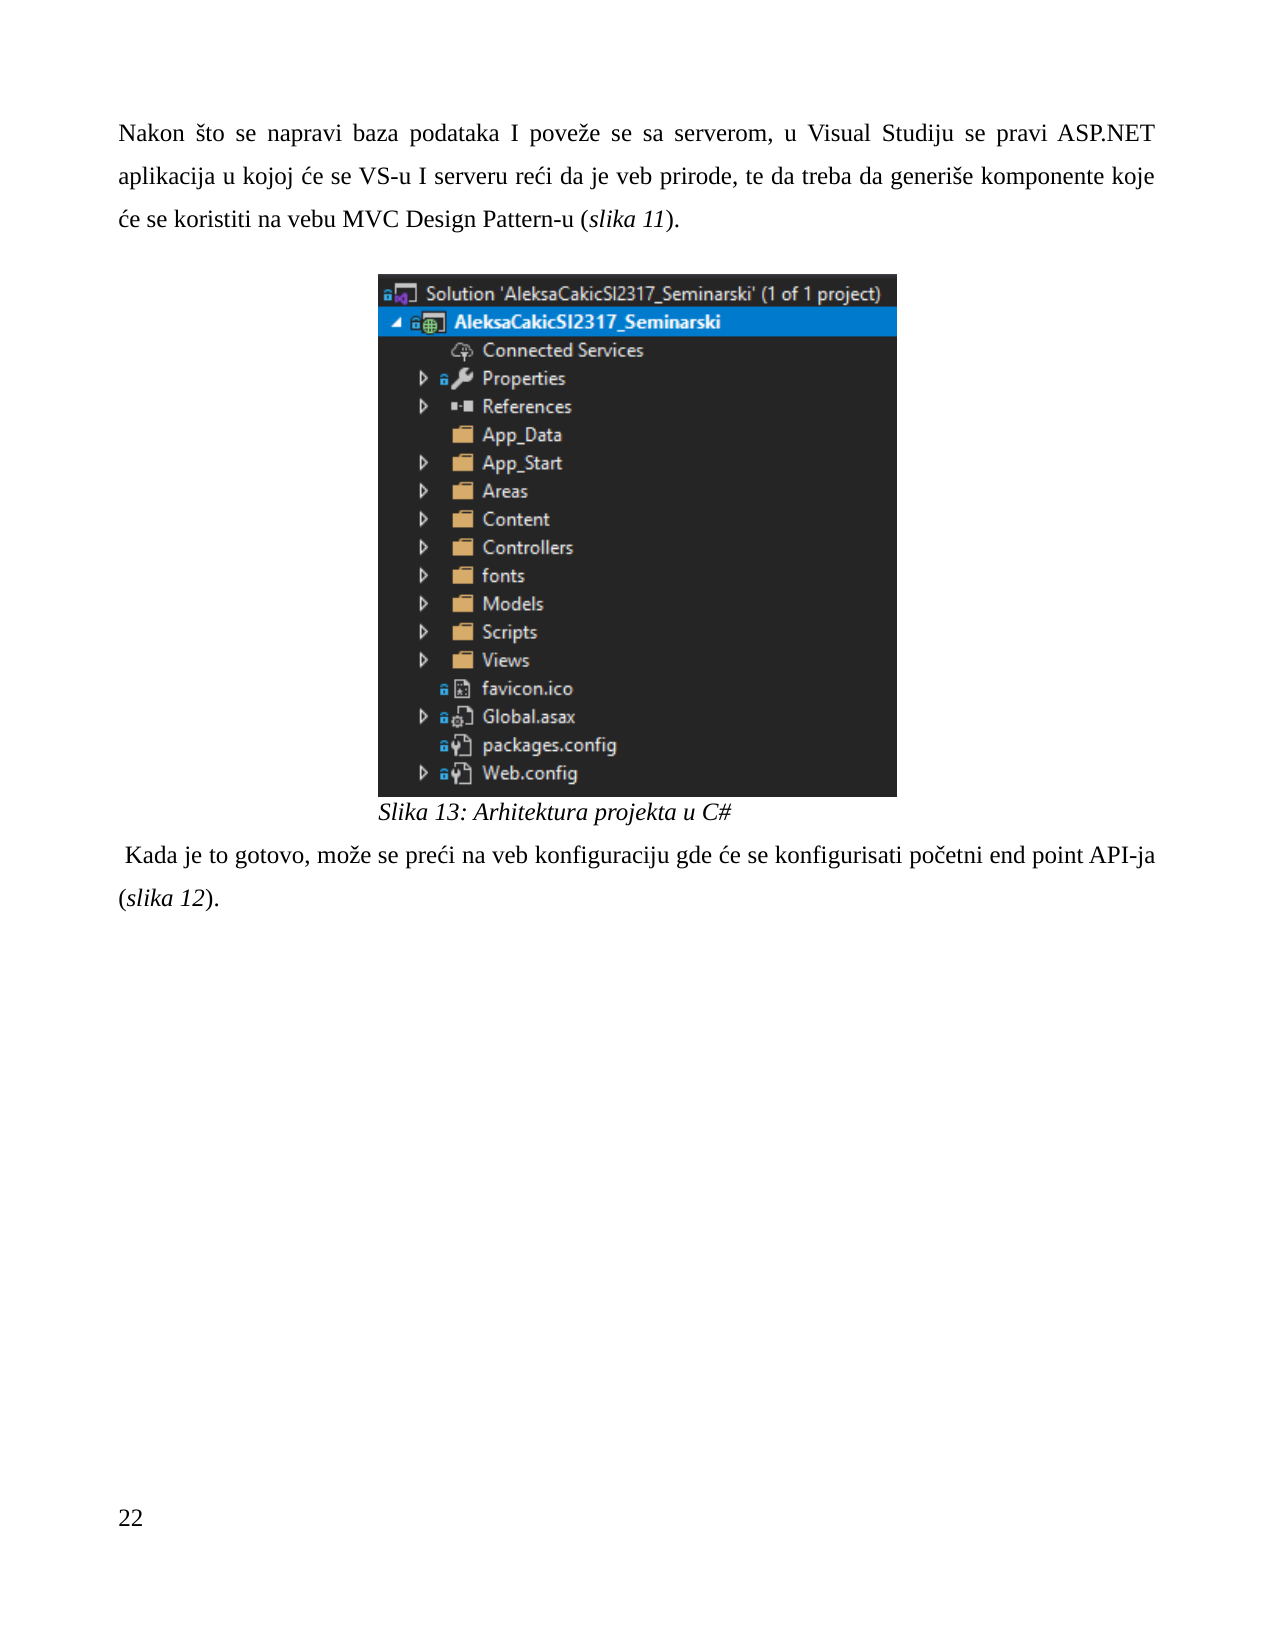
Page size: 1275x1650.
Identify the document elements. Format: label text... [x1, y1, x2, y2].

text Slika 13: Arhitektura projekta u C# [378, 797, 897, 825]
text Nakon što se napravi baza podataka I poveže se sa serverom, u Visual Studiju se pravi ASP.NET aplikacija u kojoj će se VS-u I serveru reći da je veb prirode, te da treba da generiše komponente koje će se koristiti na vebu MVC Design Pattern-u (slika 11). [118, 118, 1157, 233]
text Kada je to gotovo, može se preći na veb konfiguraciju gde će se konfigurisati početni end point API-ja (slika 12). [118, 262, 1157, 912]
picture [378, 274, 897, 797]
